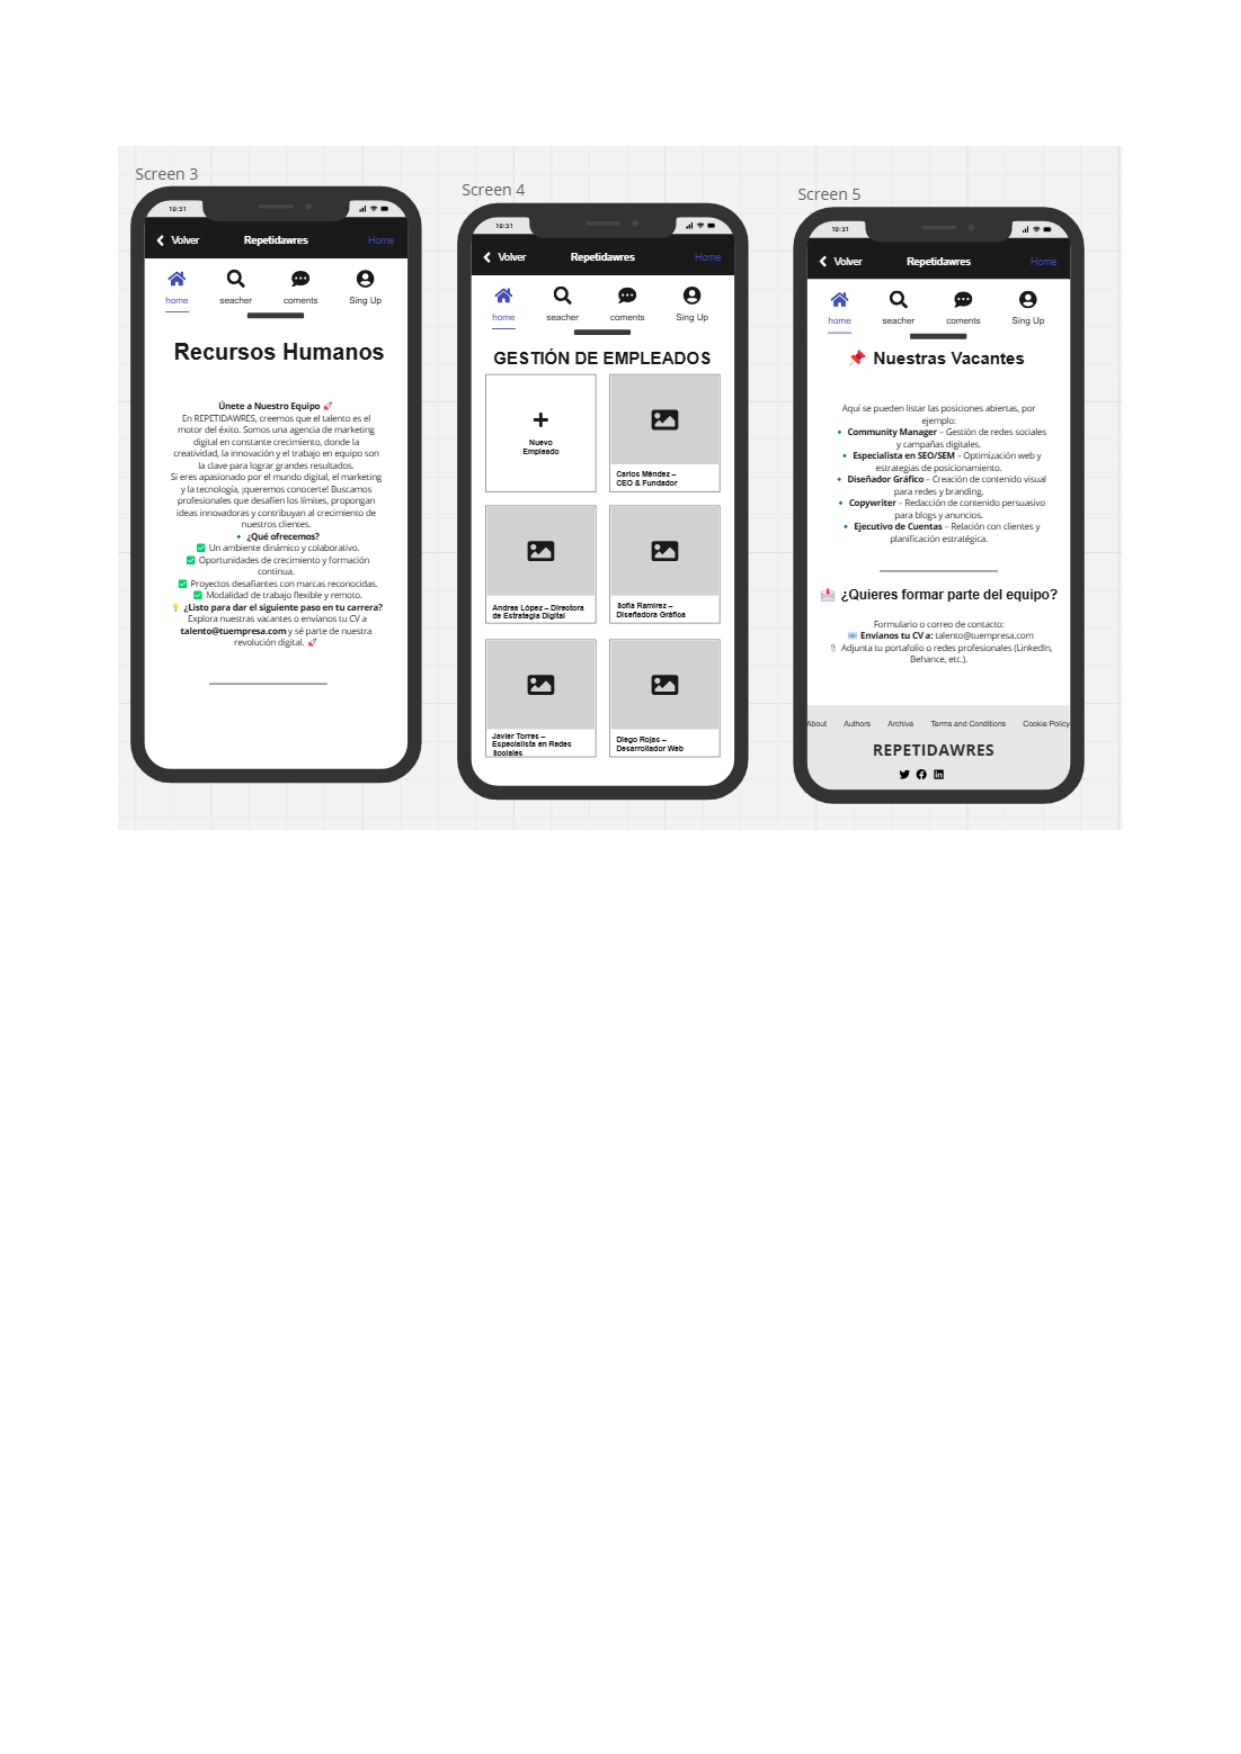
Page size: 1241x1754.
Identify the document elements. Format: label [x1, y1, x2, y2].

picture [118, 146, 1123, 830]
